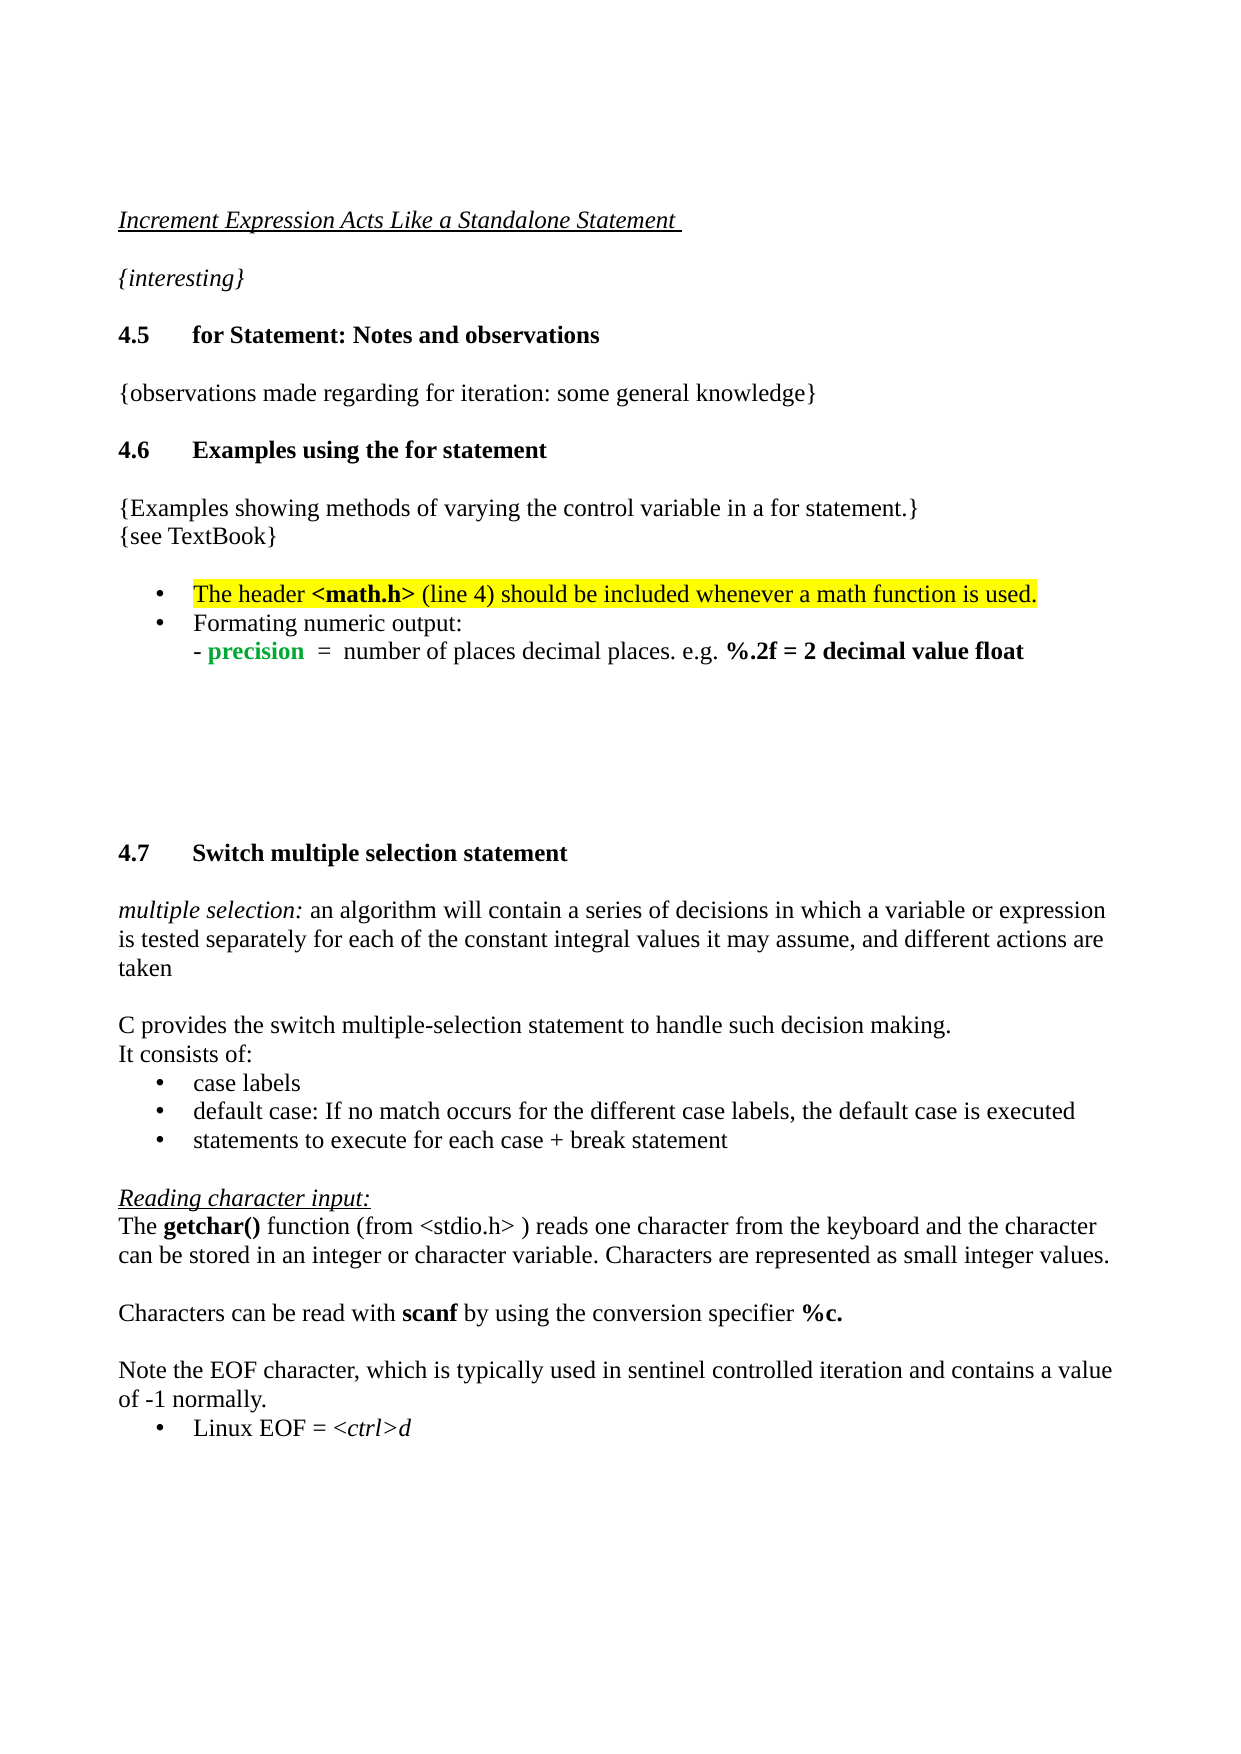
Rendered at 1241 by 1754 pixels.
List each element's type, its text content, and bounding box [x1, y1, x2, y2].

text 4.6 Examples using the for statement [118, 435, 1122, 464]
text {Examples showing methods of varying the control variable in a for statement.} [118, 493, 1122, 521]
text It consists of: [118, 1039, 1122, 1068]
text multiple selection: an algorithm will contain a series of decisions in which a variable or expression is tested separately for each of the constant integral values it may assume, and different actions are taken [118, 895, 1122, 981]
text {interesting} [118, 263, 1122, 291]
list Formating numeric output: [156, 608, 1122, 636]
text Characters can be read with scanf by using the conversion specifier %c. [118, 1298, 1122, 1326]
text Note the EOF character, which is typically used in sentinel controlled iteration and contains a value of -1 normally. [118, 1355, 1122, 1413]
text Reading character input: [118, 1183, 1122, 1211]
text {observations made regarding for iteration: some general knowledge} [118, 378, 1122, 406]
text 4.5 for Statement: Notes and observations [118, 320, 1122, 349]
list Linux EOF = <ctrl>d [156, 1413, 1122, 1441]
text C provides the switch multiple-selection statement to handle such decision making. [118, 1010, 1122, 1039]
list default case: If no match occurs for the different case labels, the default case is executed [156, 1096, 1122, 1125]
text Increment Expression Acts Like a Standalone Statement [118, 205, 1122, 234]
text {see TextBook} [118, 521, 1122, 550]
list The header <math.h> (line 4) should be included whenever a math function is used. [156, 579, 1122, 608]
list statements to execute for each case + break statement [156, 1125, 1122, 1154]
list case labels [156, 1068, 1122, 1096]
text 4.7 Switch multiple selection statement [118, 838, 1122, 866]
text The getchar() function (from <stdio.h> ) reads one character from the keyboard and the character can be stored in an integer or character variable. Characters are represented as small integer values. [118, 1211, 1122, 1269]
list - precision = number of places decimal places. e.g. %.2f = 2 decimal value float [156, 636, 1122, 665]
